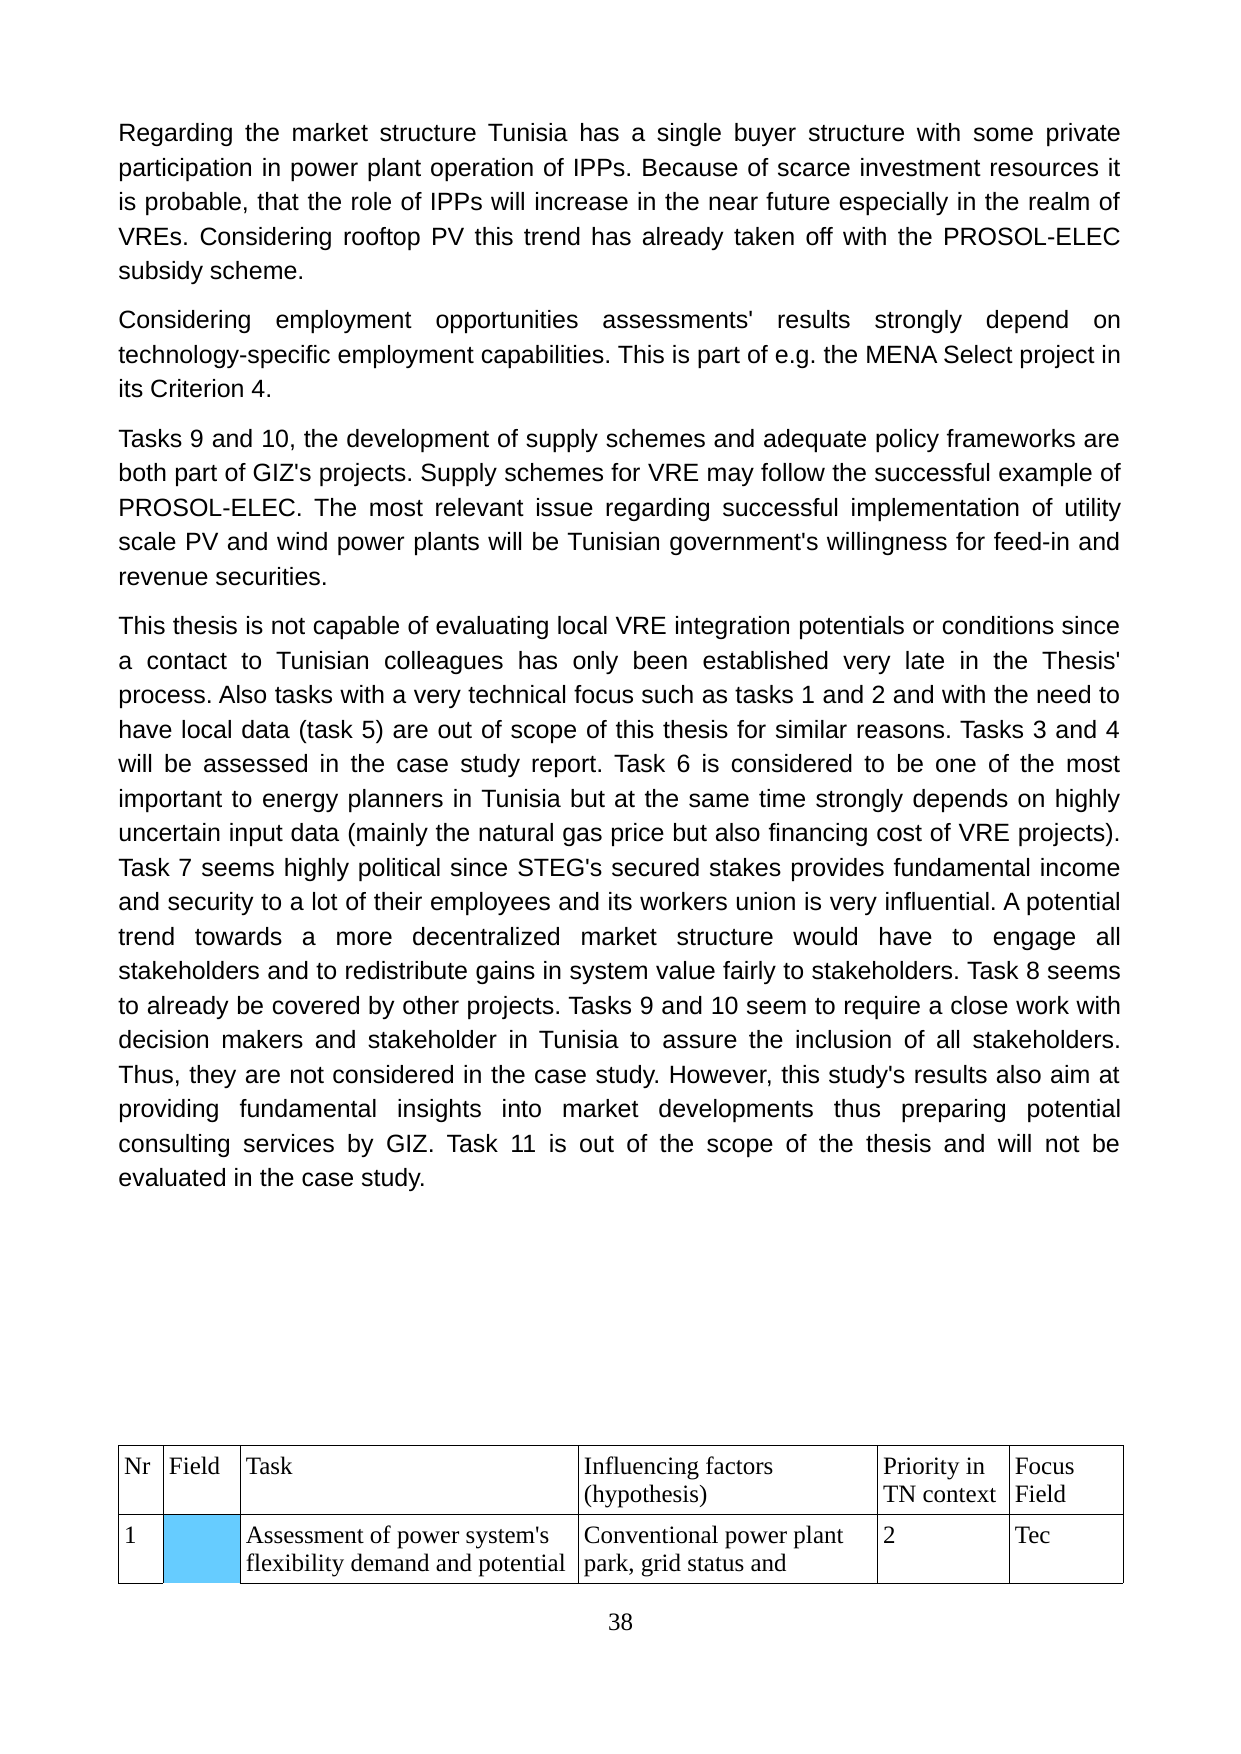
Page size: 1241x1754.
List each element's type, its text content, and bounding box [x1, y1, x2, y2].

table_header Focus Field [1010, 1446, 1123, 1514]
table_header Field [164, 1446, 240, 1514]
table_cell 1 [119, 1515, 163, 1583]
table_cell [203, 1515, 240, 1583]
table_cell 2 [878, 1515, 1009, 1583]
text Regarding the market structure Tunisia has a single buyer structure with some private participation in power plant operation of IPPs. Because of scarce investment resources it is probable, that the role of IPPs will increase in the near future especially in the realm of VREs. Considering rooftop PV this trend has already taken off with the PROSOL-ELEC subsidy scheme. [118, 118, 1122, 285]
table_cell Tec [1010, 1515, 1123, 1583]
table_cell Assessment of power system's flexibility demand and potential [241, 1515, 578, 1583]
table_cell [164, 1515, 203, 1583]
table_header Task [241, 1446, 578, 1514]
table_header Priority in TN context [878, 1446, 1009, 1514]
table_header Influencing factors (hypothesis) [579, 1446, 877, 1514]
text This thesis is not capable of evaluating local VRE integration potentials or conditions since a contact to Tunisian colleagues has only been established very late in the Thesis' process. Also tasks with a very technical focus such as tasks 1 and 2 and with the need to have local data (task 5) are out of scope of this thesis for similar reasons. Tasks 3 and 4 will be assessed in the case study report. Task 6 is considered to be one of the most important to energy planners in Tunisia but at the same time strongly depends on highly uncertain input data (mainly the natural gas price but also financing cost of VRE projects). Task 7 seems highly political since STEG's secured stakes provides fundamental income and security to a lot of their employees and its workers union is very influential. A potential trend towards a more decentralized market structure would have to engage all stakeholders and to redistribute gains in system value fairly to stakeholders. Task 8 seems to already be covered by other projects. Tasks 9 and 10 seem to require a close work with decision makers and stakeholder in Tunisia to assure the inclusion of all stakeholders. Thus, they are not considered in the case study. However, this study's results also aim at providing fundamental insights into market developments thus preparing potential consulting services by GIZ. Task 11 is out of the scope of the thesis and will not be evaluated in the case study. [118, 611, 1122, 1192]
text Considering employment opportunities assessments' results strongly depend on technology-specific employment capabilities. This is part of e.g. the MENA Select project in its Criterion 4. [118, 306, 1122, 403]
table_header Nr [119, 1446, 163, 1514]
text Tasks 9 and 10, the development of supply schemes and adequate policy frameworks are both part of GIZ's projects. Supply schemes for VRE may follow the successful example of PROSOL-ELEC. The most relevant issue regarding successful implementation of utility scale PV and wind power plants will be Tunisian government's willingness for feed-in and revenue securities. [118, 424, 1122, 591]
table_cell Conventional power plant park, grid status and [579, 1515, 877, 1583]
